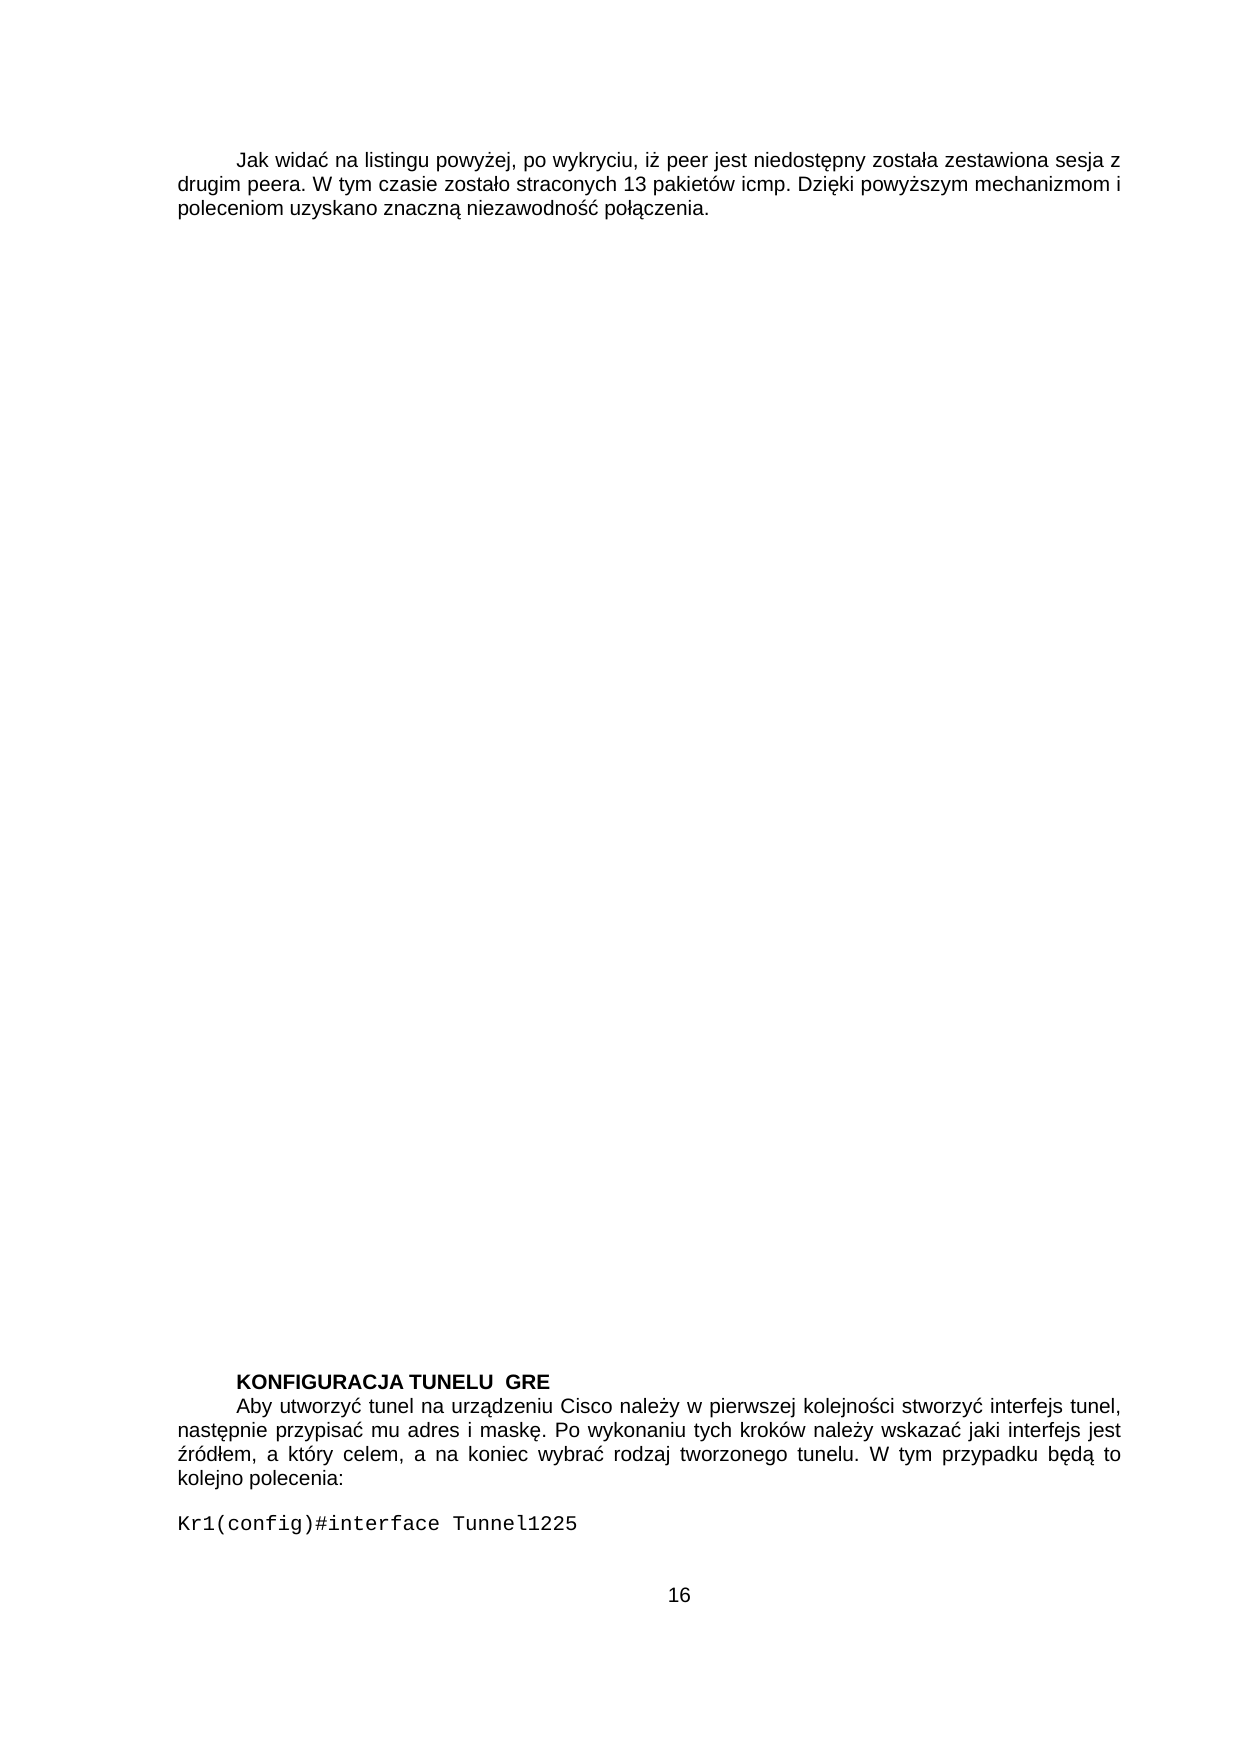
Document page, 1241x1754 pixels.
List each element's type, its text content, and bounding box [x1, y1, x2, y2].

text Kr1(config)#interface Tunnel1225 [177, 1513, 1122, 1537]
text KONFIGURACJA TUNELU GRE [177, 1369, 1122, 1393]
text Jak widać na listingu powyżej, po wykryciu, iż peer jest niedostępny została zestawiona sesja z drugim peera. W tym czasie zostało straconych 13 pakietów icmp. Dzięki powyższym mechanizmom i poleceniom uzyskano znaczną niezawodność połączenia. [177, 148, 1122, 219]
text Aby utworzyć tunel na urządzeniu Cisco należy w pierwszej kolejności stworzyć interfejs tunel, następnie przypisać mu adres i maskę. Po wykonaniu tych kroków należy wskazać jaki interfejs jest źródłem, a który celem, a na koniec wybrać rodzaj tworzonego tunelu. W tym przypadku będą to kolejno polecenia: [177, 1393, 1122, 1489]
